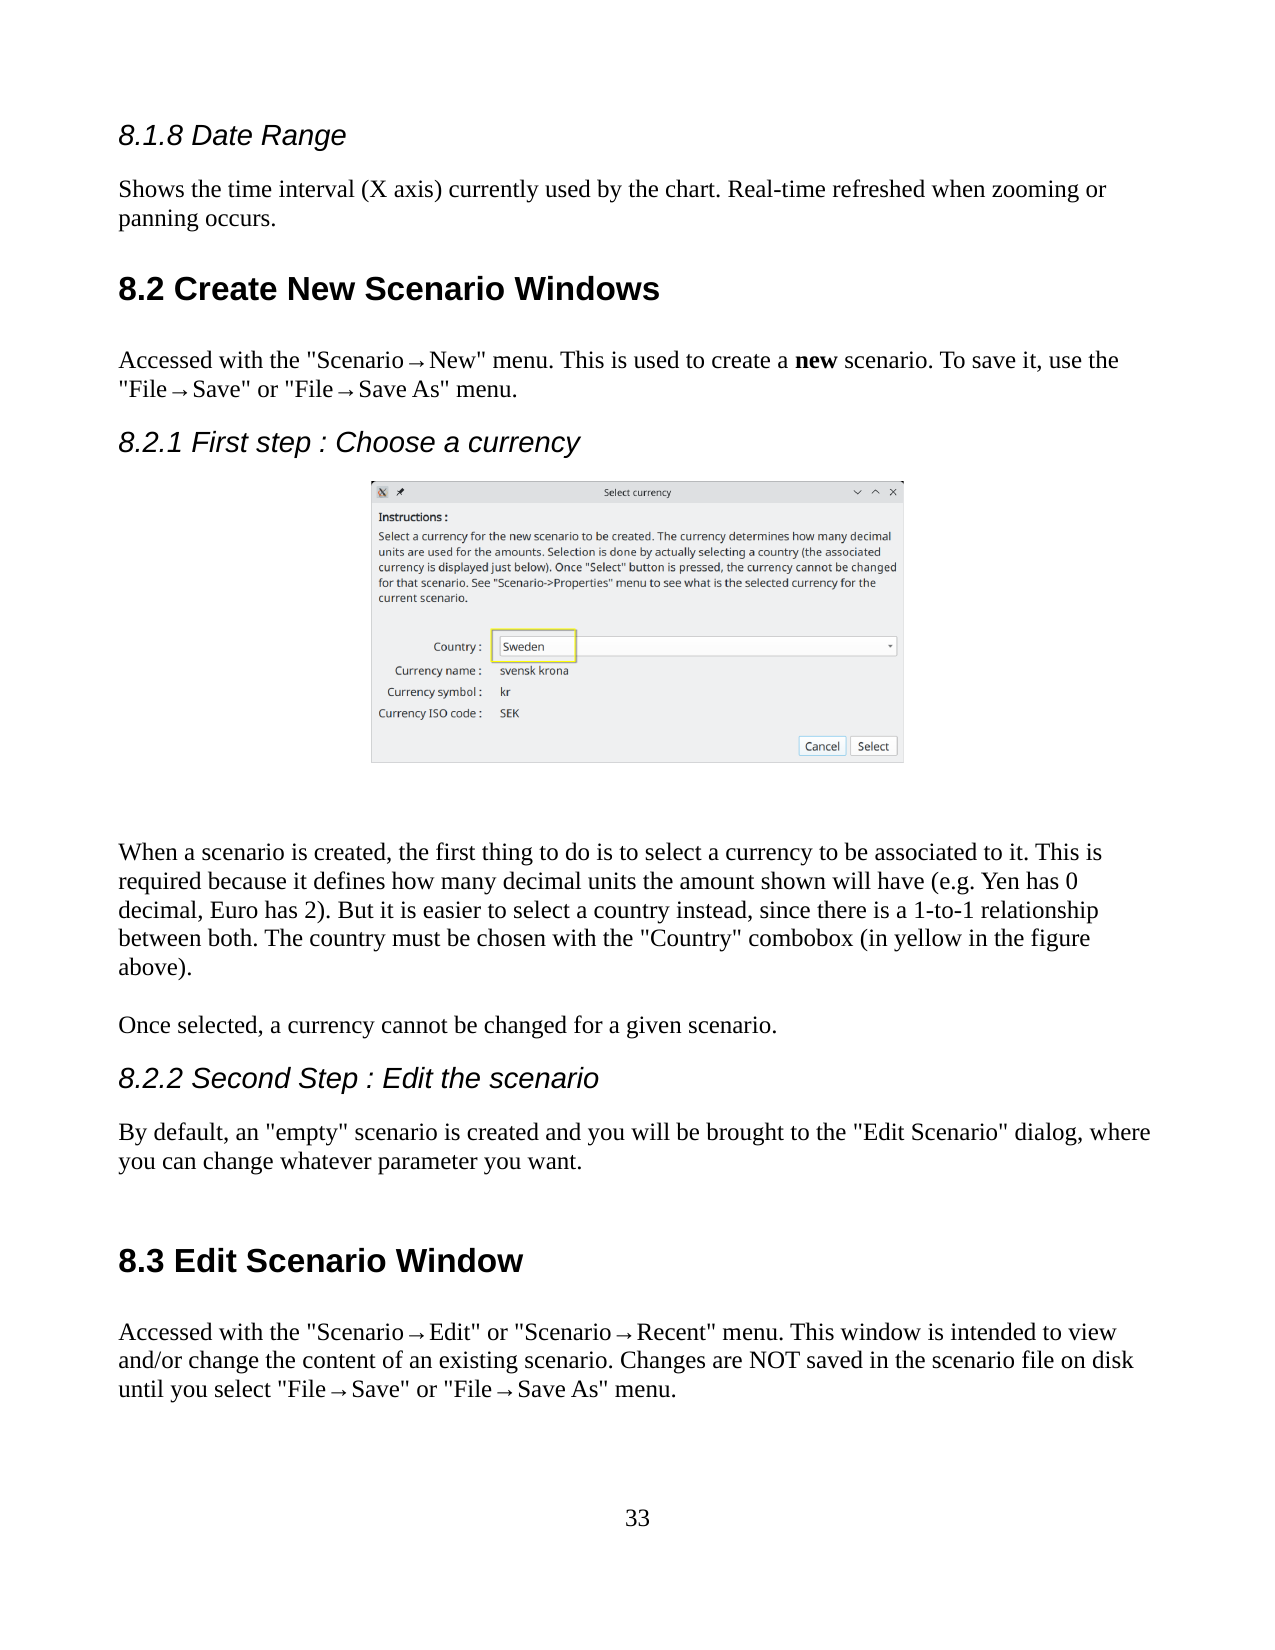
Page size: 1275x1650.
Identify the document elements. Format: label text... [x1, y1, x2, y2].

subtitle Edit Scenario Window [118, 1241, 1157, 1279]
subtitle First step : Choose a currency [118, 425, 1157, 459]
text When a scenario is created, the first thing to do is to select a currency to be associated to it. This is required because it defines how many decimal units the amount shown will have (e.g. Yen has 0 decimal, Euro has 2). But it is easier to select a country instead, since there is a 1-to-1 relationship between both. The country must be chosen with the "Country" combobox (in yellow in the figure above). [118, 837, 1157, 981]
subtitle Date Range [118, 118, 1157, 152]
text By default, an "empty" scenario is created and you will be brought to the "Edit Scenario" dialog, where you can change whatever parameter you want. [118, 1117, 1157, 1174]
text Once selected, a currency cannot be changed for a given scenario. [118, 1010, 1157, 1038]
text Shows the time interval (X axis) currently used by the chart. Real-time refreshed when zooming or panning occurs. [118, 174, 1157, 232]
subtitle Create New Scenario Windows [118, 269, 1157, 308]
picture [371, 481, 904, 763]
text Accessed with the "Scenario→Edit" or "Scenario→Recent" menu. This window is intended to view and/or change the content of an existing scenario. Changes are NOT saved in the scenario file on disk until you select "File→Save" or "File→Save As" menu. [118, 1317, 1157, 1403]
subtitle Second Step : Edit the scenario [118, 1061, 1157, 1094]
text Accessed with the "Scenario→New" menu. This is used to create a new scenario. To save it, use the "File→Save" or "File→Save As" menu. [118, 345, 1157, 403]
